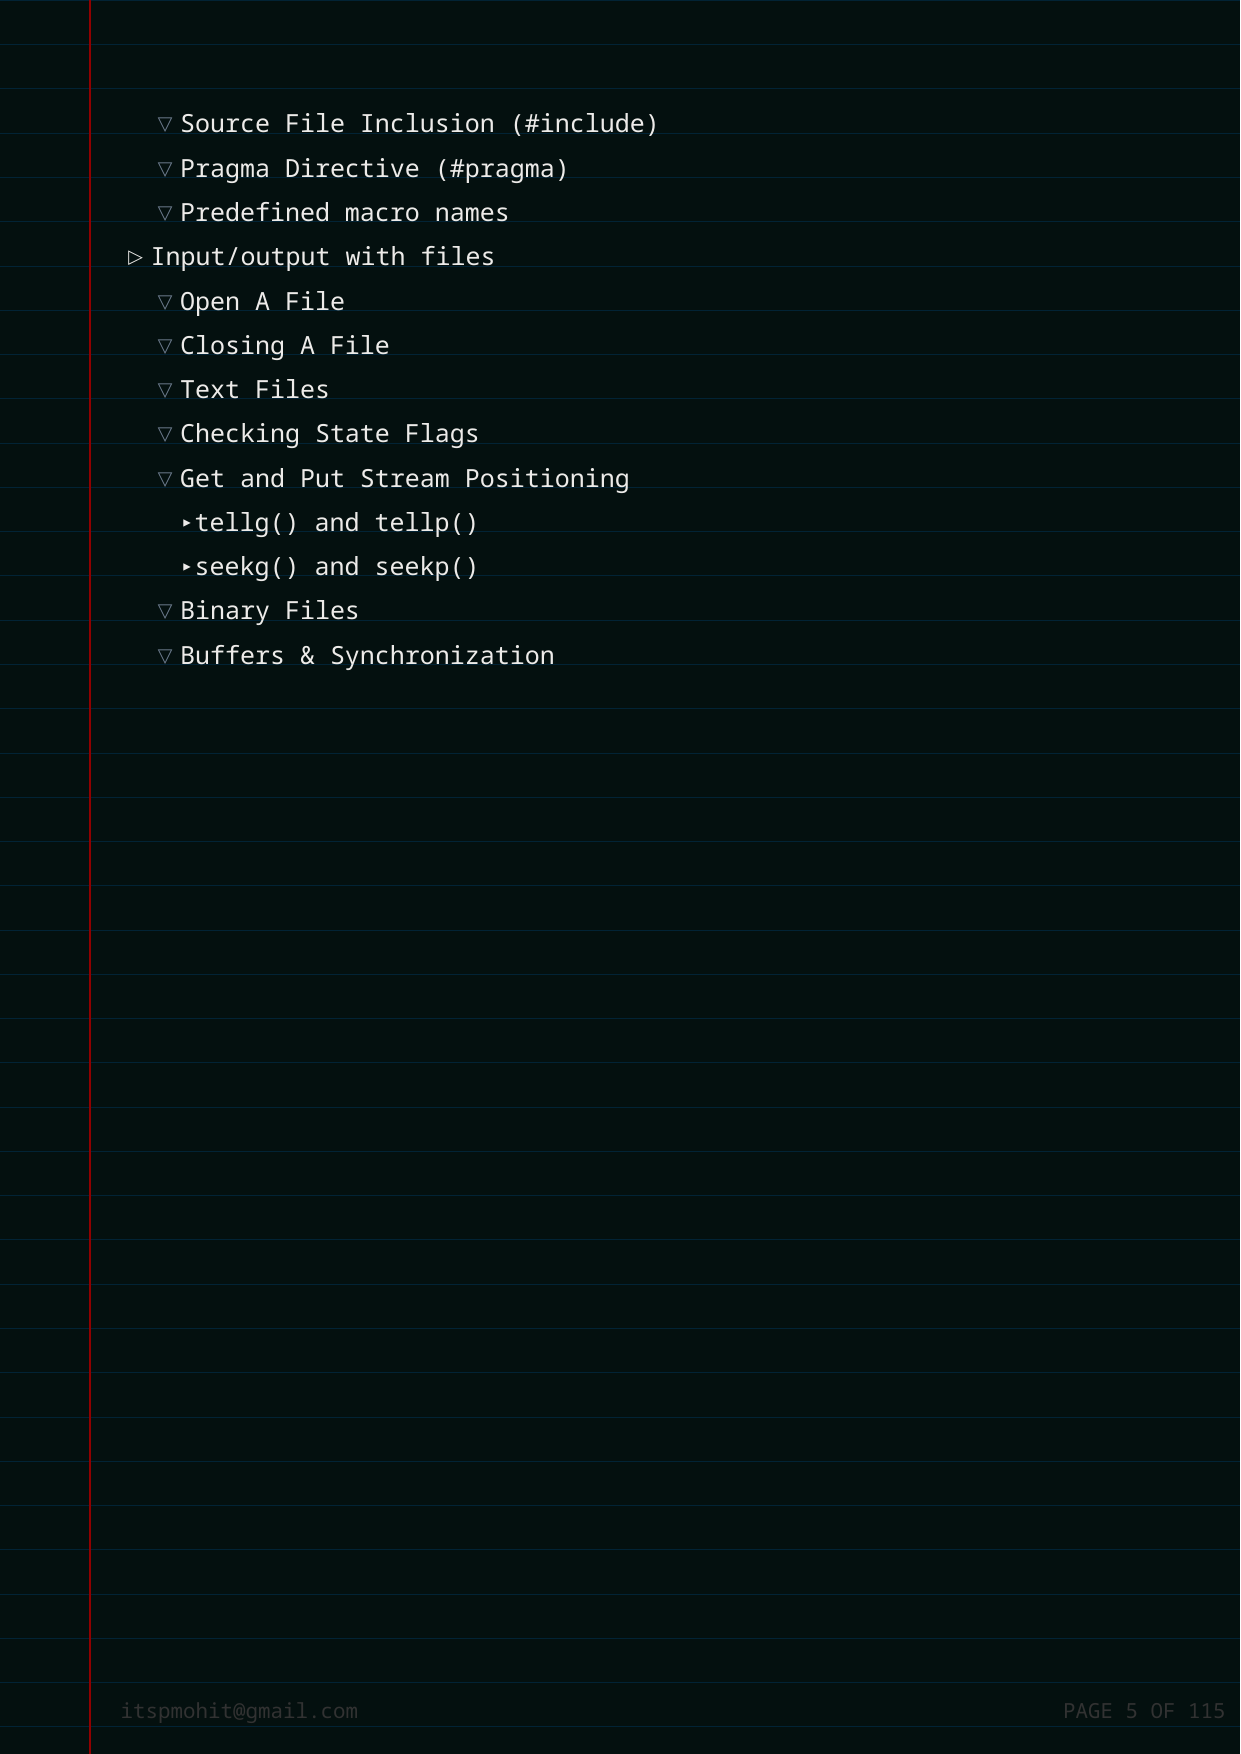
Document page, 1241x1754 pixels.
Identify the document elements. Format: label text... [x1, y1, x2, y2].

text ▸tellg() and tellp() [179, 496, 1196, 540]
text ▽Checking State Flags [150, 407, 1196, 452]
text ▽Predefined macro names [150, 186, 1196, 230]
text ▸seekg() and seekp() [179, 540, 1196, 584]
text ▽Text Files [150, 363, 1196, 407]
text ▽Closing A File [150, 319, 1196, 363]
text ▷Input/output with files [120, 230, 1196, 274]
text ▽Source File Inclusion (#include) [150, 97, 1196, 142]
text ▽Open A File [150, 274, 1196, 319]
text ▽Get and Put Stream Positioning [150, 452, 1196, 496]
text ▽Buffers & Synchronization [150, 629, 1196, 673]
text ▽Pragma Directive (#pragma) [150, 142, 1196, 186]
text ▽Binary Files [150, 584, 1196, 629]
